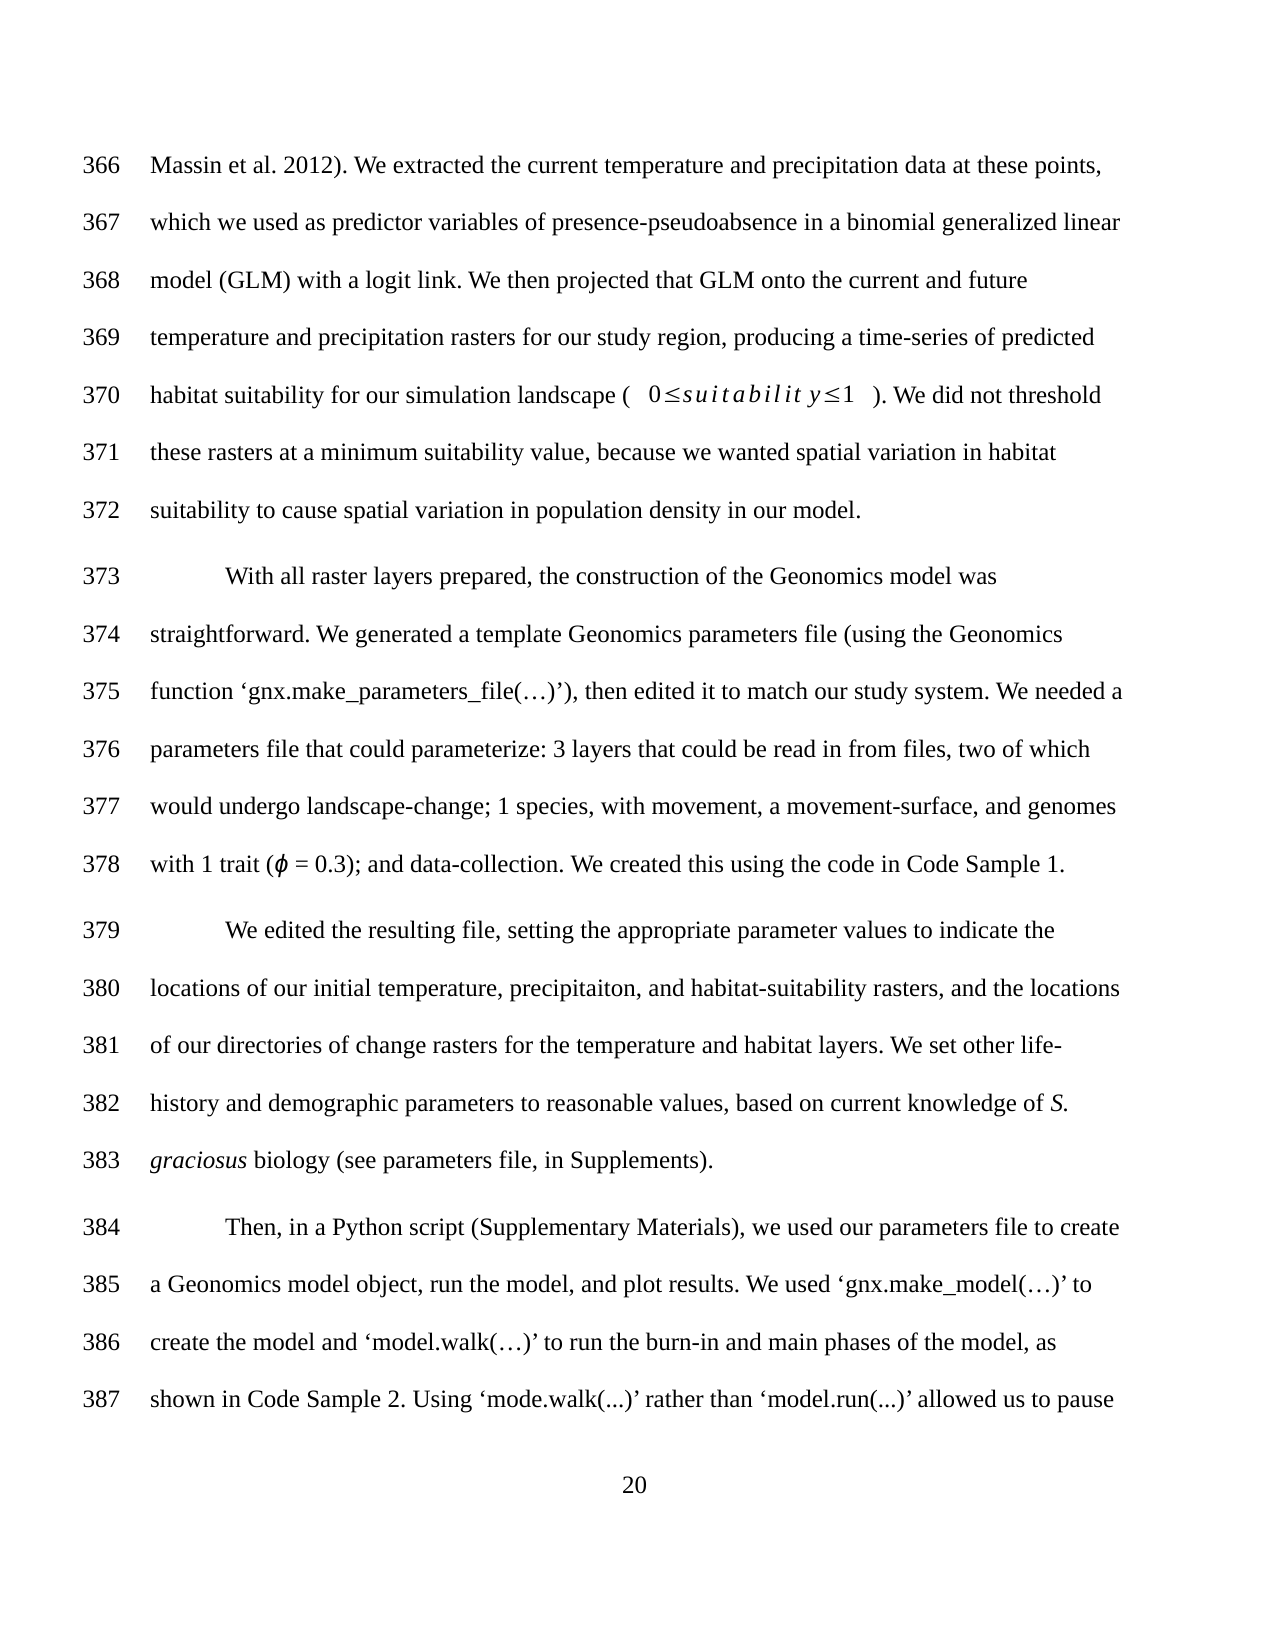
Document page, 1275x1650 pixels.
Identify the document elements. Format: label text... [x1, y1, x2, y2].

text Then, in a Python script (Supplementary Materials), we used our parameters file to create a Geonomics model object, run the model, and plot results. We used ‘gnx.make_model(…)’ to create the model and ‘model.walk(…)’ to run the burn-in and main phases of the model, as shown in Code Sample 2. Using ‘mode.walk(...)’ rather than ‘model.run(...)’ allowed us to pause [150, 1212, 1125, 1413]
text With all raster layers prepared, the construction of the Geonomics model was straightforward. We generated a template Geonomics parameters file (using the Geonomics function ‘gnx.make_parameters_file(…)’), then edited it to match our study system. We needed a parameters file that could parameterize: 3 layers that could be read in from files, two of which would undergo landscape-change; 1 species, with movement, a movement-surface, and genomes with 1 trait (ɸ = 0.3); and data-collection. We created this using the code in Code Sample 1. [150, 561, 1125, 878]
text We edited the resulting file, setting the appropriate parameter values to indicate the locations of our initial temperature, precipitaiton, and habitat-suitability rasters, and the locations of our directories of change rasters for the temperature and habitat layers. We set other life-history and demographic parameters to reasonable values, based on current knowledge of S. graciosus biology (see parameters file, in Supplements). [150, 916, 1125, 1174]
text Massin et al. 2012). We extracted the current temperature and precipitation data at these points, which we used as predictor variables of presence-pseudoabsence in a binomial generalized linear model (GLM) with a logit link. We then projected that GLM onto the current and future temperature and precipitation rasters for our study region, producing a time-series of predicted habitat suitability for our simulation landscape (). We did not threshold these rasters at a minimum suitability value, because we wanted spatial variation in habitat suitability to cause spatial variation in population density in our model. [150, 150, 1125, 524]
